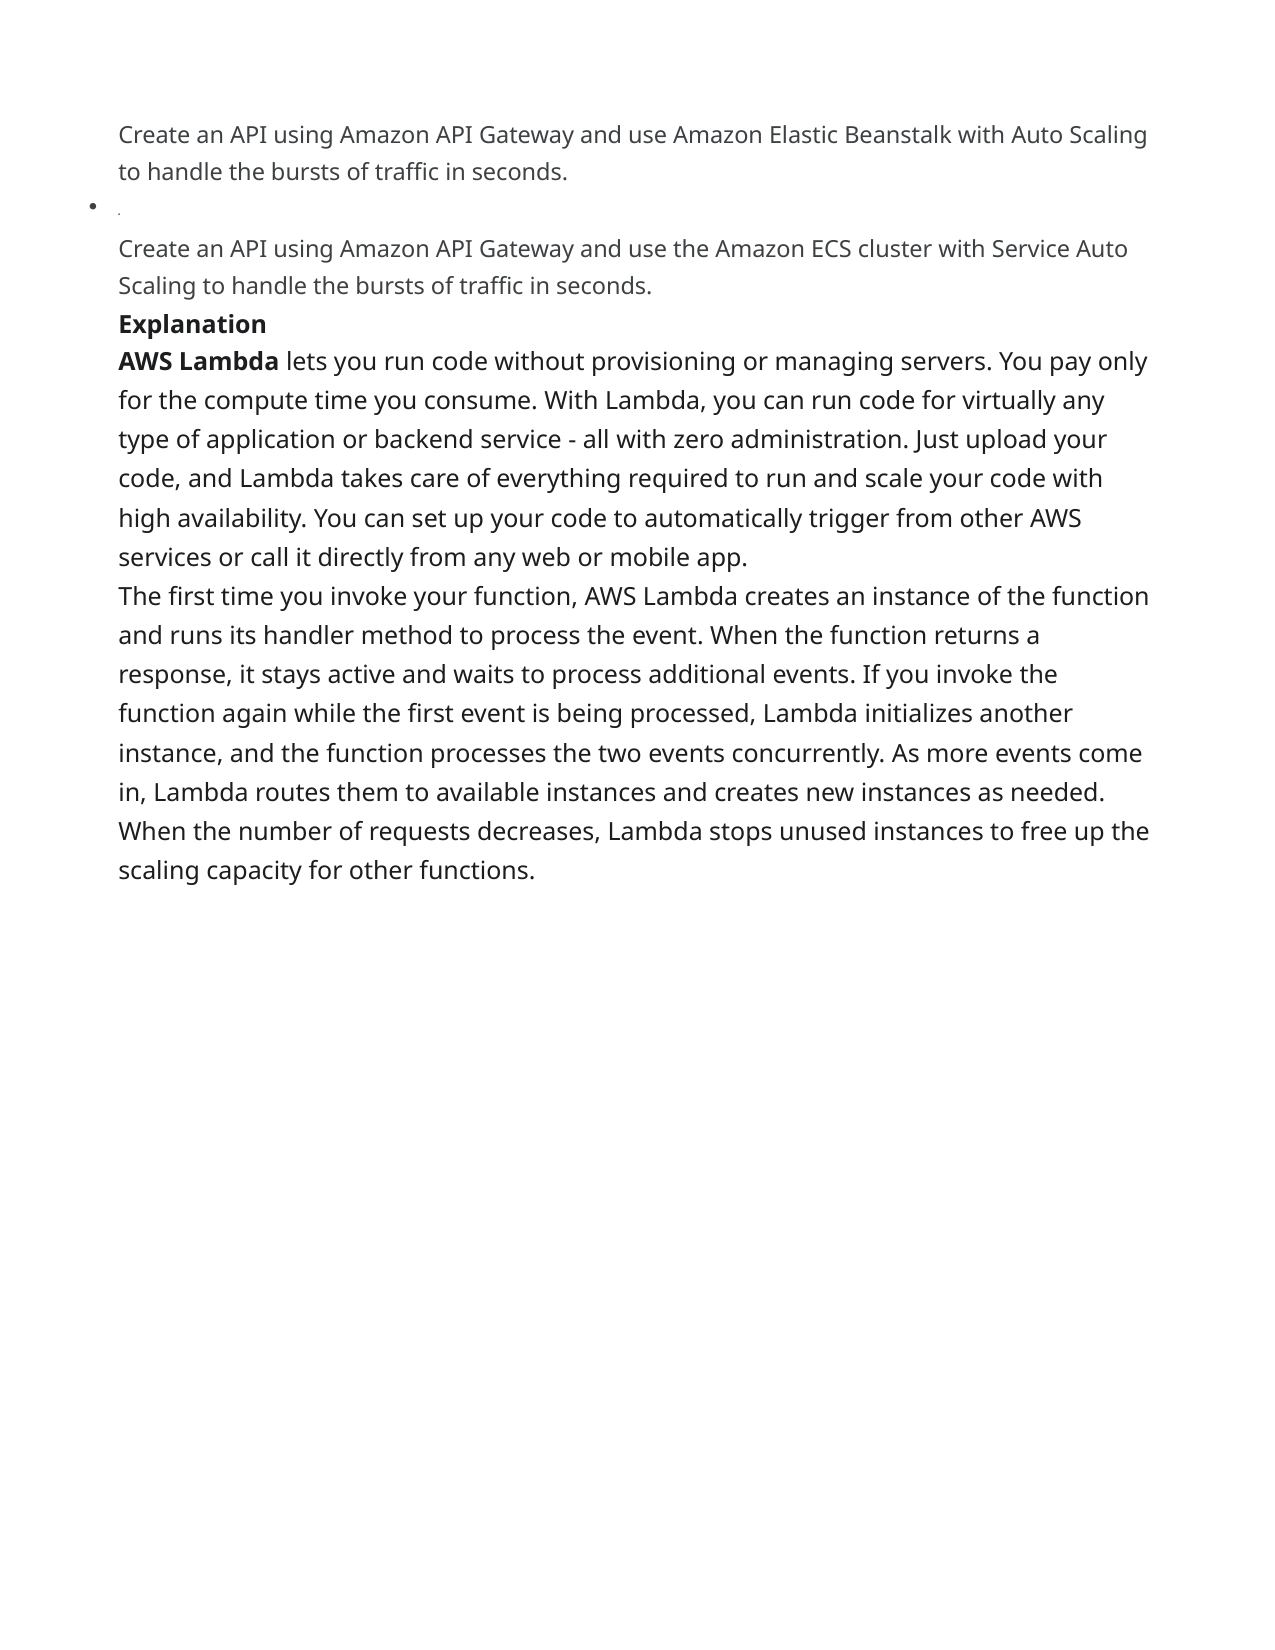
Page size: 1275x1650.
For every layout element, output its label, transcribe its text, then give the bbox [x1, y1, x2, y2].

list Create an API using Amazon API Gateway and use the Amazon ECS cluster with Service Auto Scaling to handle the bursts of traffic in seconds. [118, 233, 1157, 301]
text The first time you invoke your function, AWS Lambda creates an instance of the function and runs its handler method to process the event. When the function returns a response, it stays active and waits to process additional events. If you invoke the function again while the first event is being processed, Lambda initializes another instance, and the function processes the two events concurrently. As more events come in, Lambda routes them to available instances and creates new instances as needed. When the number of requests decreases, Lambda stops unused instances to free up the scaling capacity for other functions. [118, 579, 1157, 887]
text AWS Lambda lets you run code without provisioning or managing servers. You pay only for the compute time you consume. With Lambda, you can run code for virtually any type of application or backend service - all with zero administration. Just upload your code, and Lambda takes care of everything required to run and scale your code with high availability. You can set up your code to automatically trigger from other AWS services or call it directly from any web or mobile app. [118, 344, 1157, 573]
list Create an API using Amazon API Gateway and use Amazon Elastic Beanstalk with Auto Scaling to handle the bursts of traffic in seconds. [118, 118, 1157, 187]
subtitle Explanation [118, 306, 1157, 340]
list ​ [118, 192, 1157, 220]
